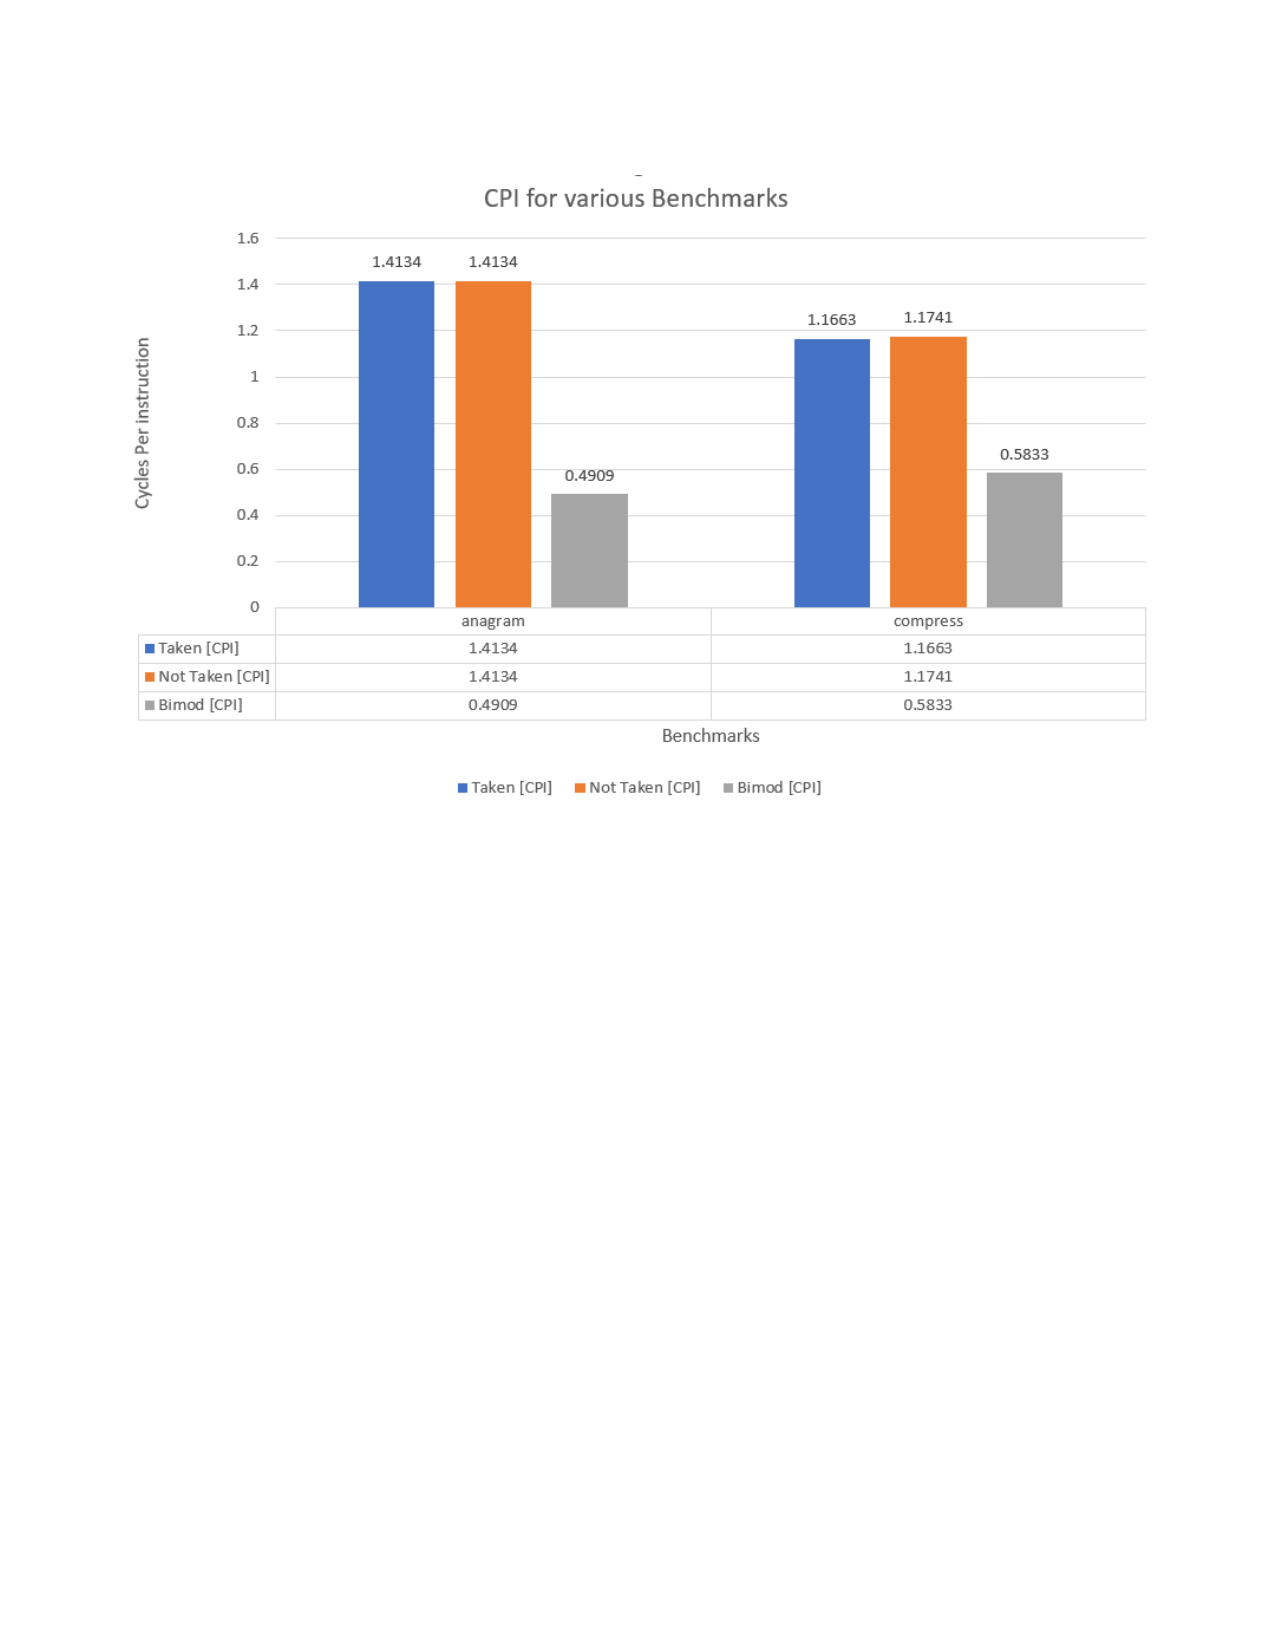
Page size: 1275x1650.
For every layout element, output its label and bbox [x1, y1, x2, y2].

picture [118, 175, 1157, 807]
